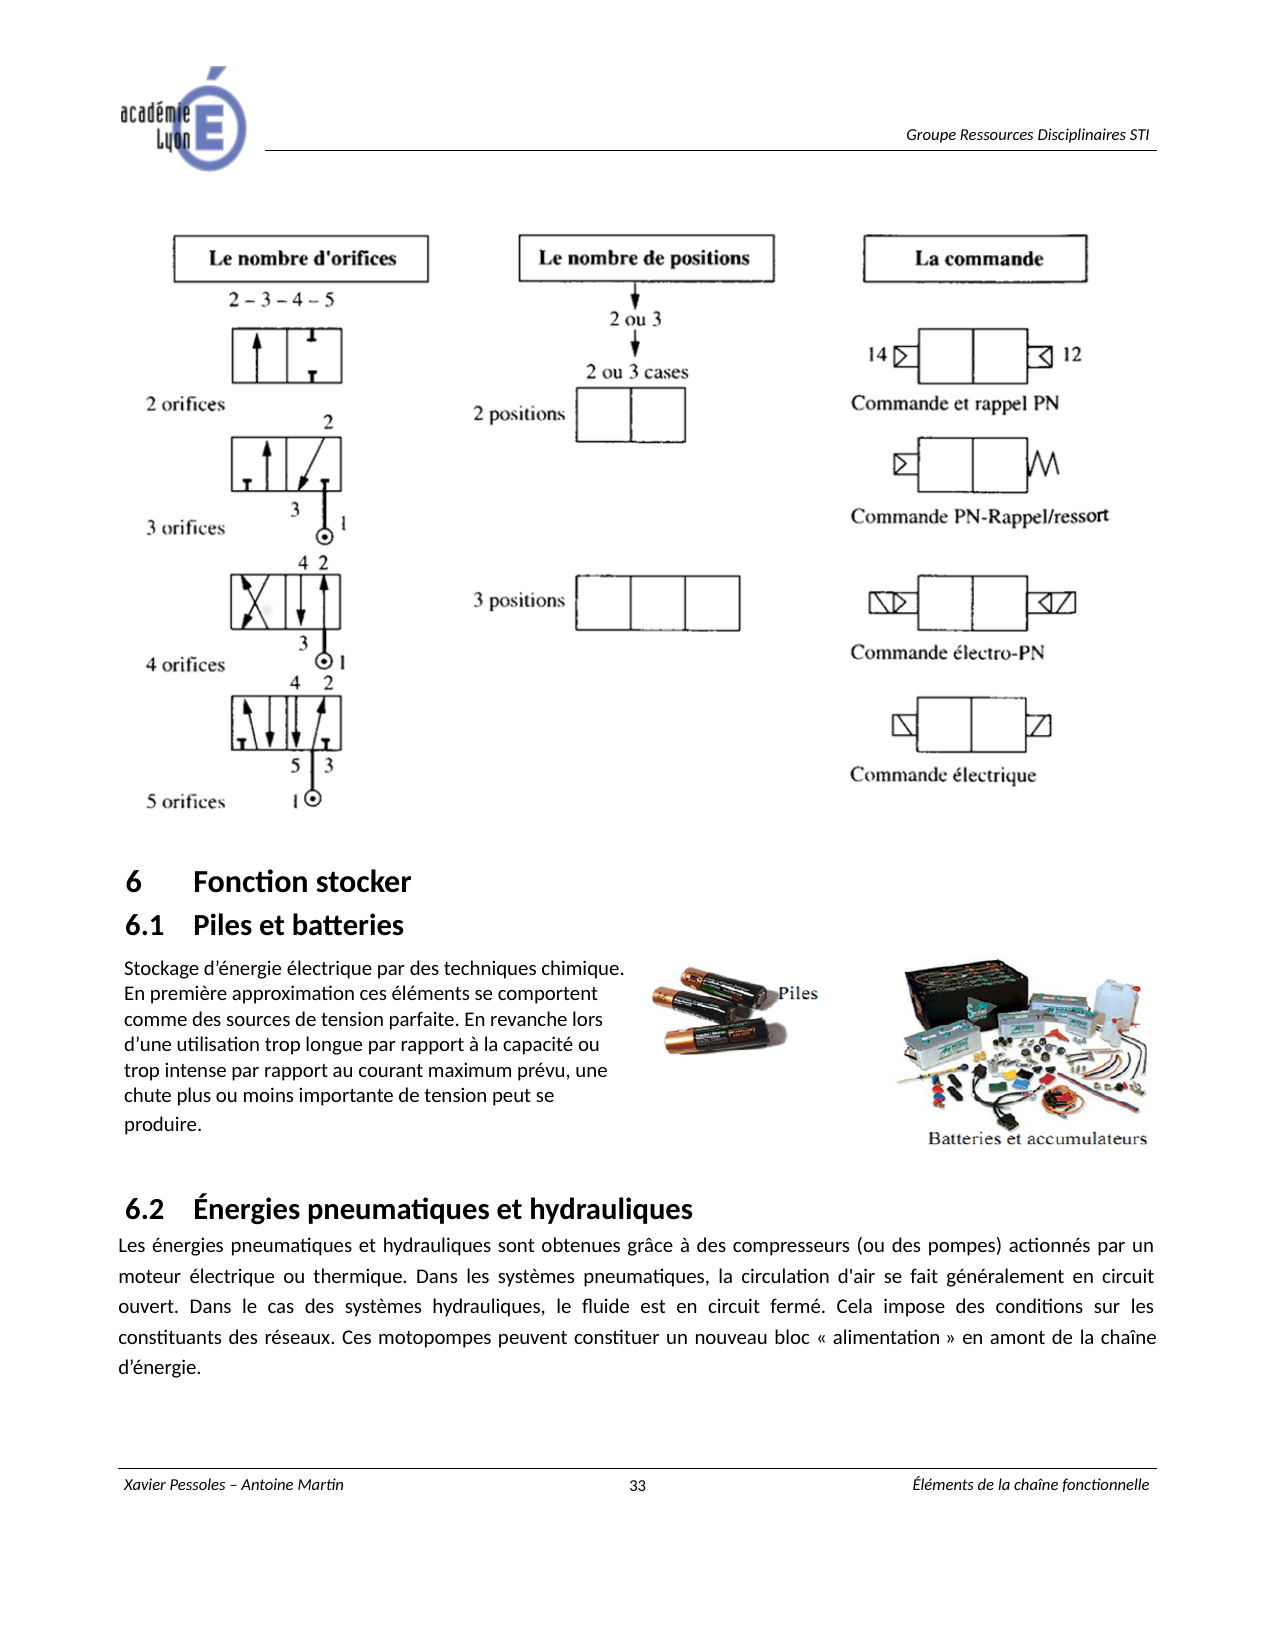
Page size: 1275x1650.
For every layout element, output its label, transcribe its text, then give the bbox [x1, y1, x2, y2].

picture [133, 225, 1123, 827]
subtitle Énergies pneumatiques et hydrauliques [118, 1189, 1157, 1227]
picture [643, 955, 1152, 1149]
subtitle Piles et batteries [118, 906, 1157, 943]
table_header [638, 949, 1157, 1183]
text Les énergies pneumatiques et hydrauliques sont obtenues grâce à des compresseurs (ou des pompes) actionnés par un moteur électrique ou thermique. Dans les systèmes pneumatiques, la circulation d'air se fait généralement en circuit ouvert. Dans le cas des systèmes hydrauliques, le fluide est en circuit fermé. Cela impose des conditions sur les constituants des réseaux. Ces motopompes peuvent constituer un nouveau bloc « alimentation » en amont de la chaîne d’énergie. [118, 1233, 1157, 1380]
picture [121, 66, 247, 173]
subtitle Fonction stocker [118, 861, 1157, 900]
table_header Stockage d’énergie électrique par des techniques chimique. En première approximation ces éléments se comportent comme des sources de tension parfaite. En revanche lors d’une utilisation trop longue par rapport à la capacité ou trop intense par rapport au courant maximum prévu, une chute plus ou moins importante de tension peut se produire. [118, 949, 637, 1183]
